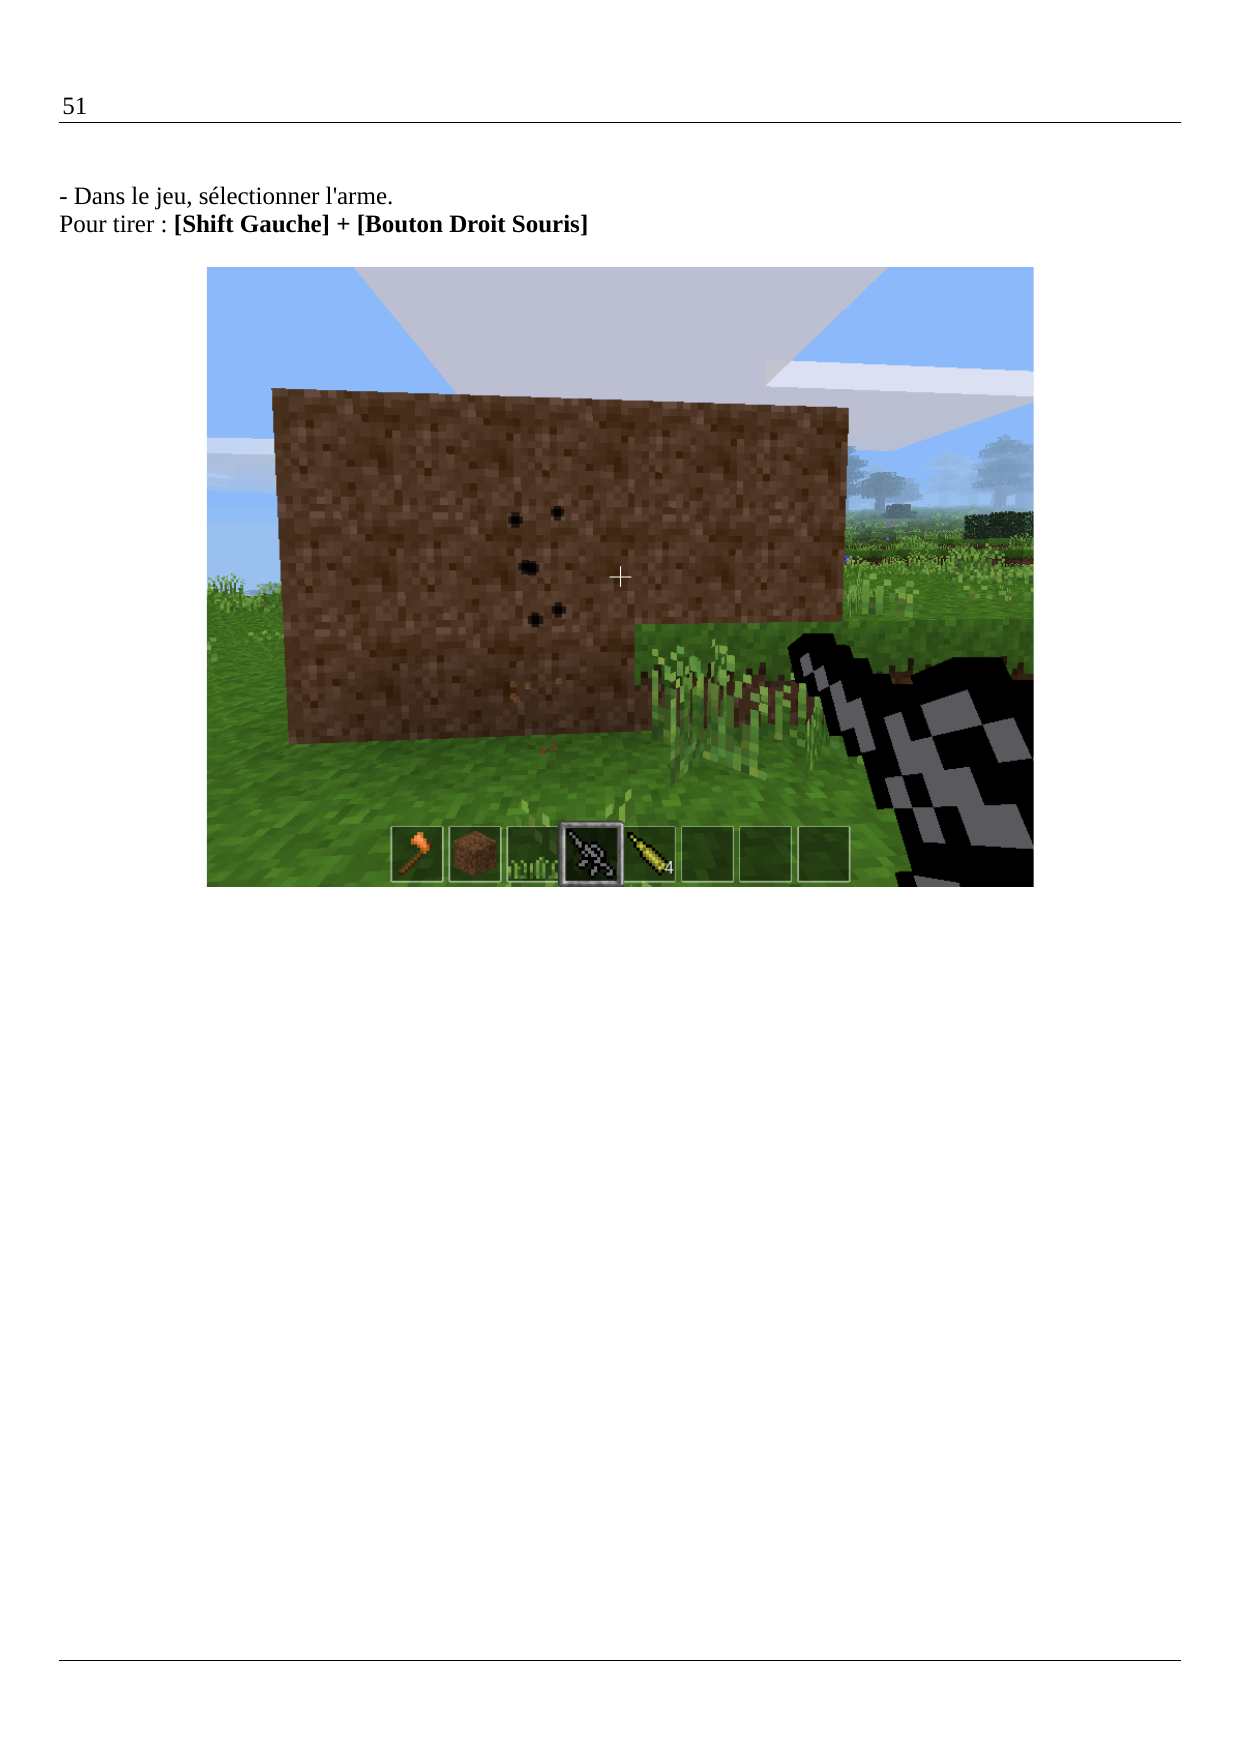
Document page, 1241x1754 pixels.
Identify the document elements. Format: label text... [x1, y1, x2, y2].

picture [206, 267, 1034, 887]
text - Dans le jeu, sélectionner l'arme. Pour tirer : [Shift Gauche] + [Bouton Droit Souris] [59, 181, 1181, 238]
